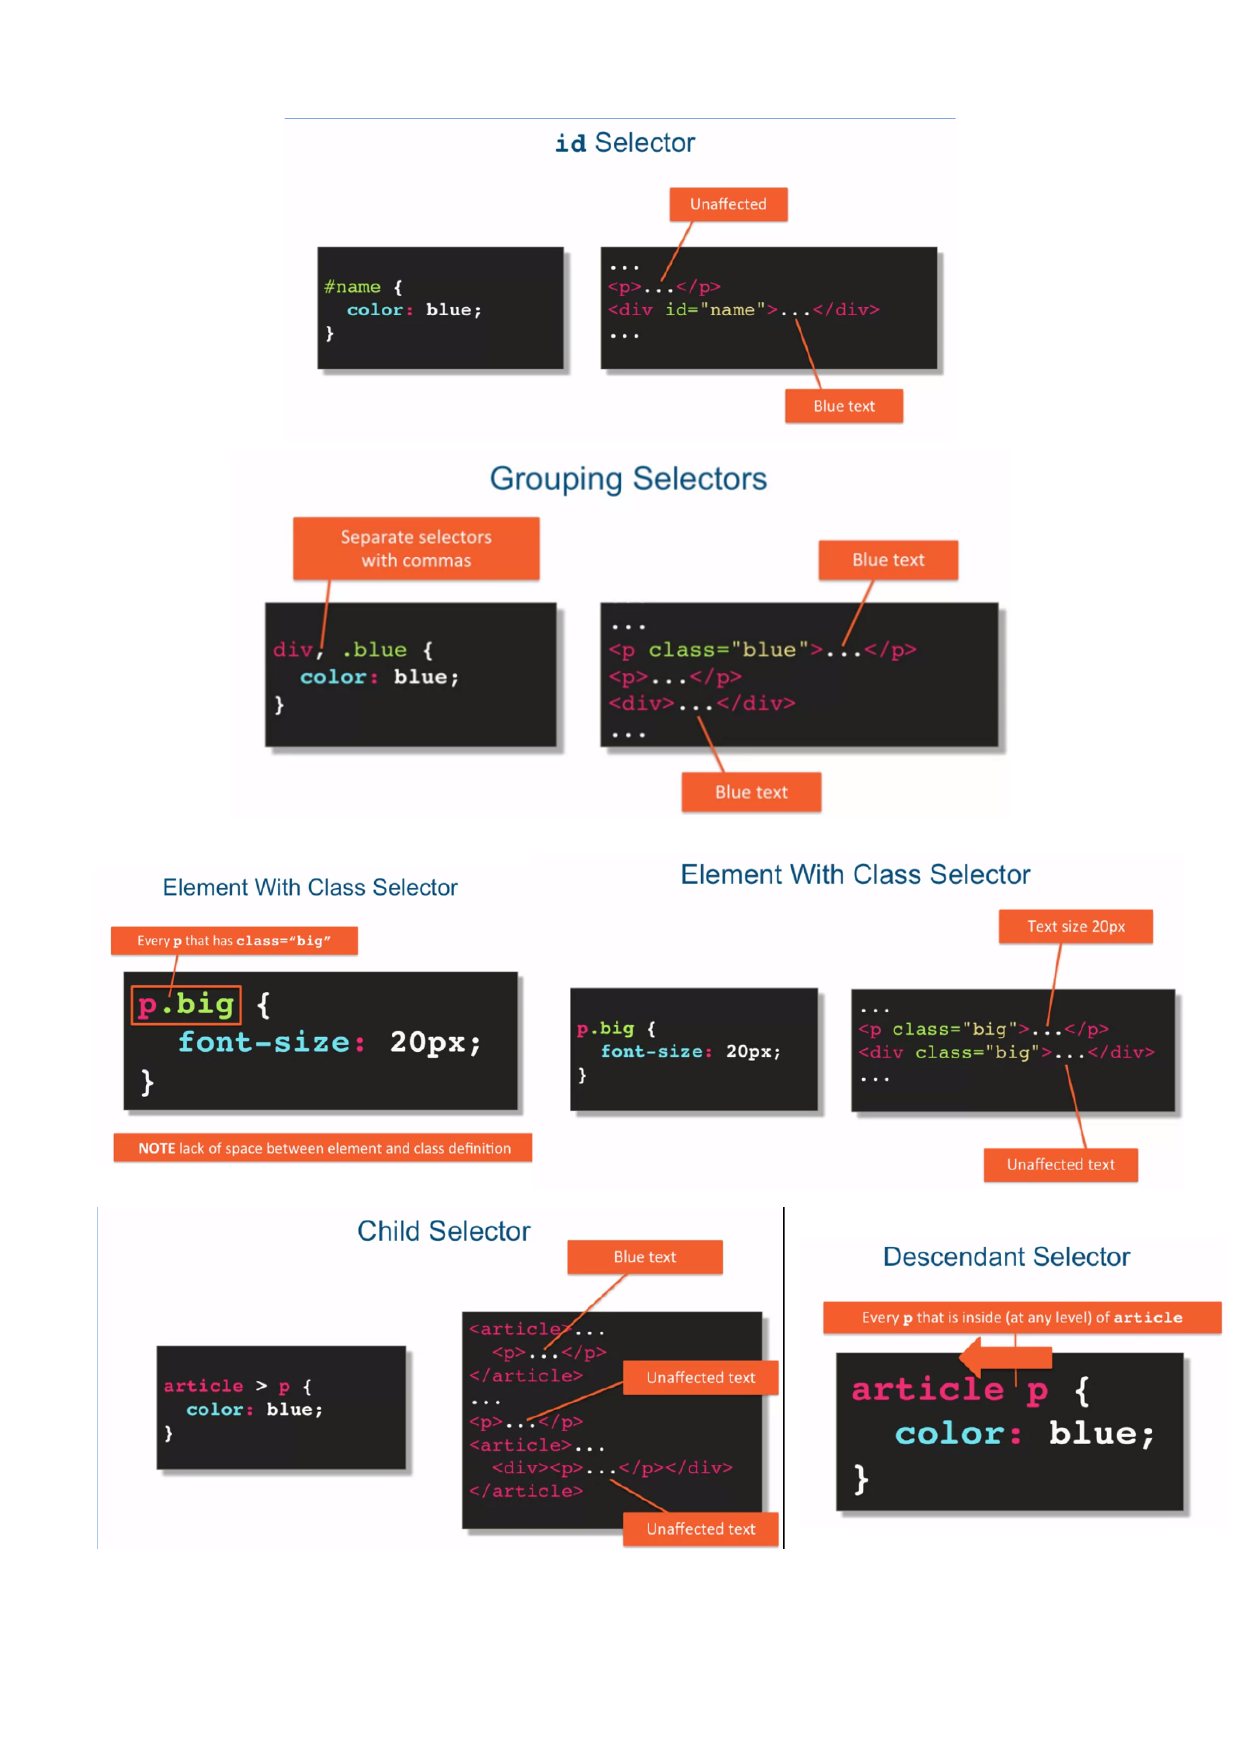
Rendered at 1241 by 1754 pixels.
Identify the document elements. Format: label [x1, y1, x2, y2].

picture [92, 854, 1185, 1189]
picture [97, 1207, 785, 1549]
picture [284, 118, 956, 443]
picture [798, 1237, 1228, 1529]
picture [230, 451, 1011, 819]
